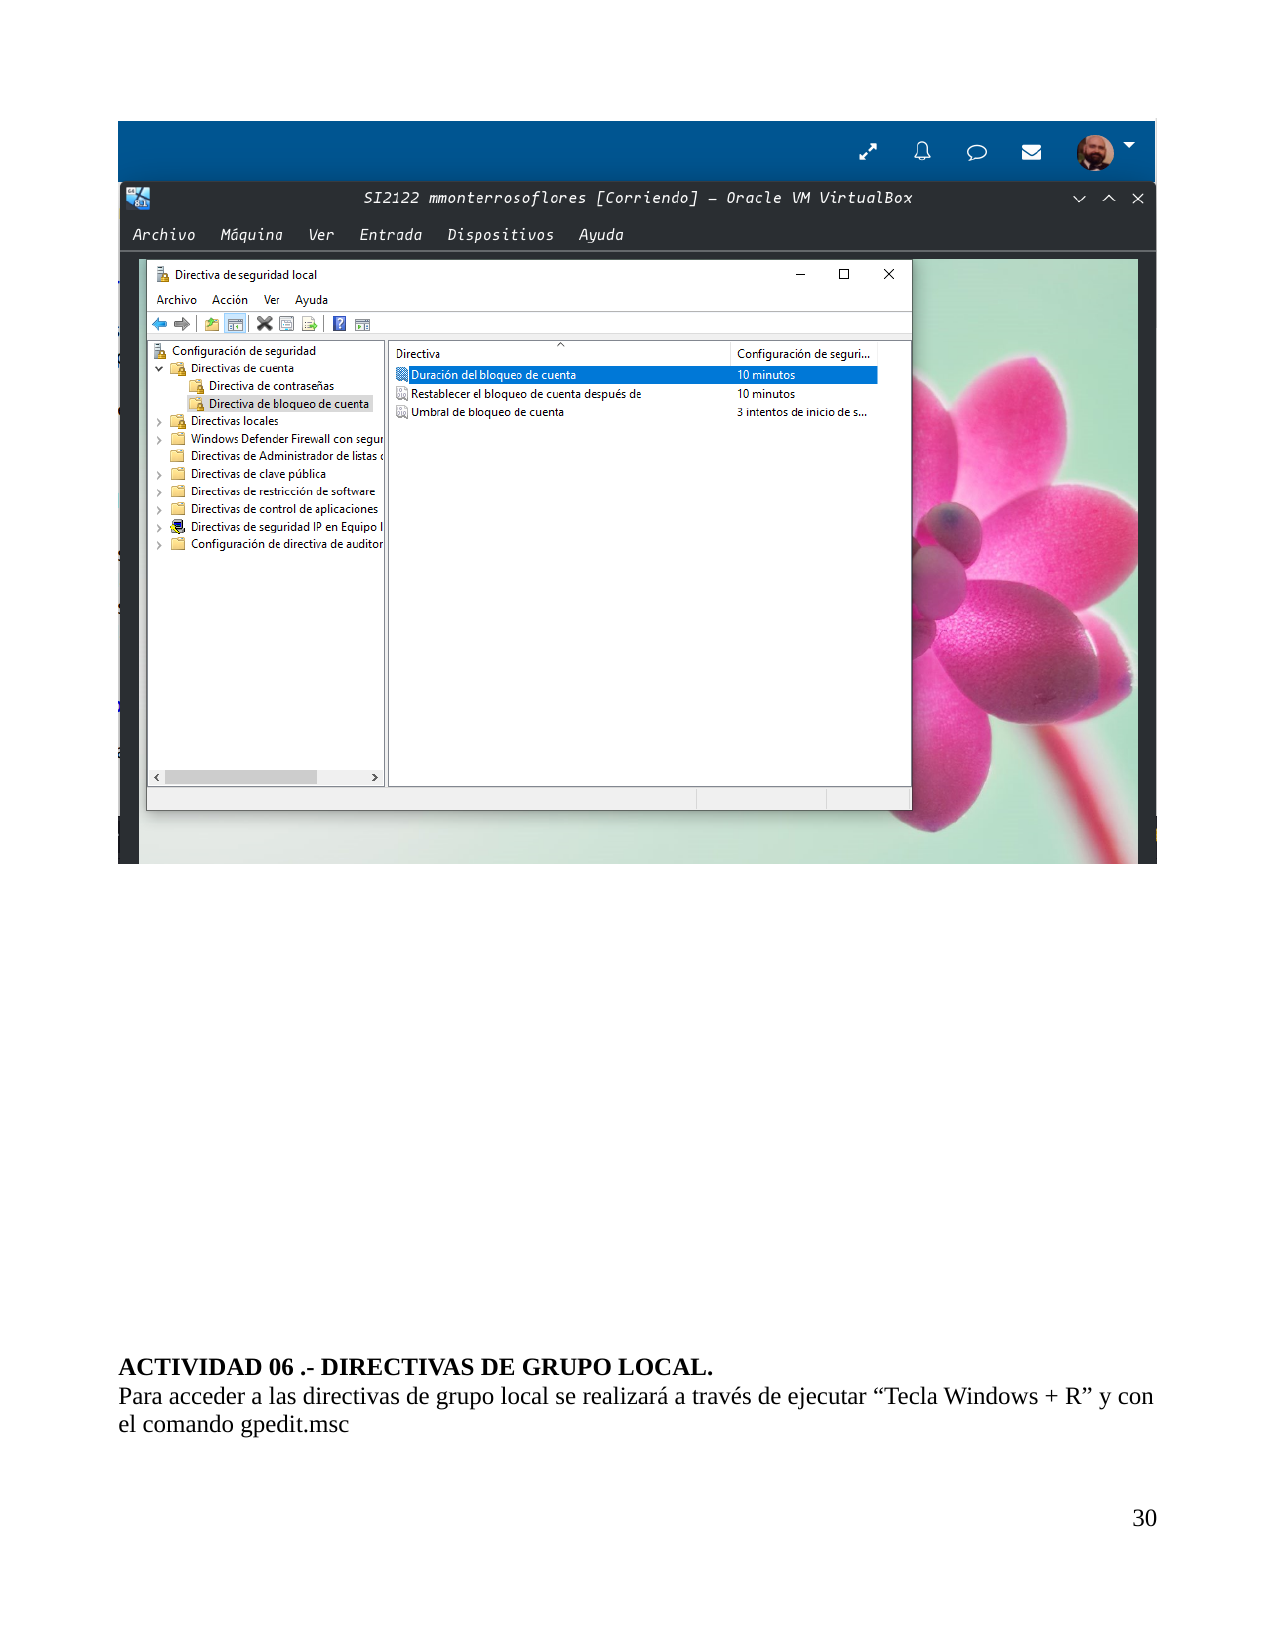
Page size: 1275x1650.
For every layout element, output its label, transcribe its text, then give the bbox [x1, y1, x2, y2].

picture [118, 118, 1157, 864]
text ACTIVIDAD 06 .- DIRECTIVAS DE GRUPO LOCAL. [118, 1352, 1157, 1381]
text Para acceder a las directivas de grupo local se realizará a través de ejecutar “Tecla Windows + R” y con el comando gpedit.msc [118, 1381, 1157, 1438]
table_header [118, 864, 1157, 892]
